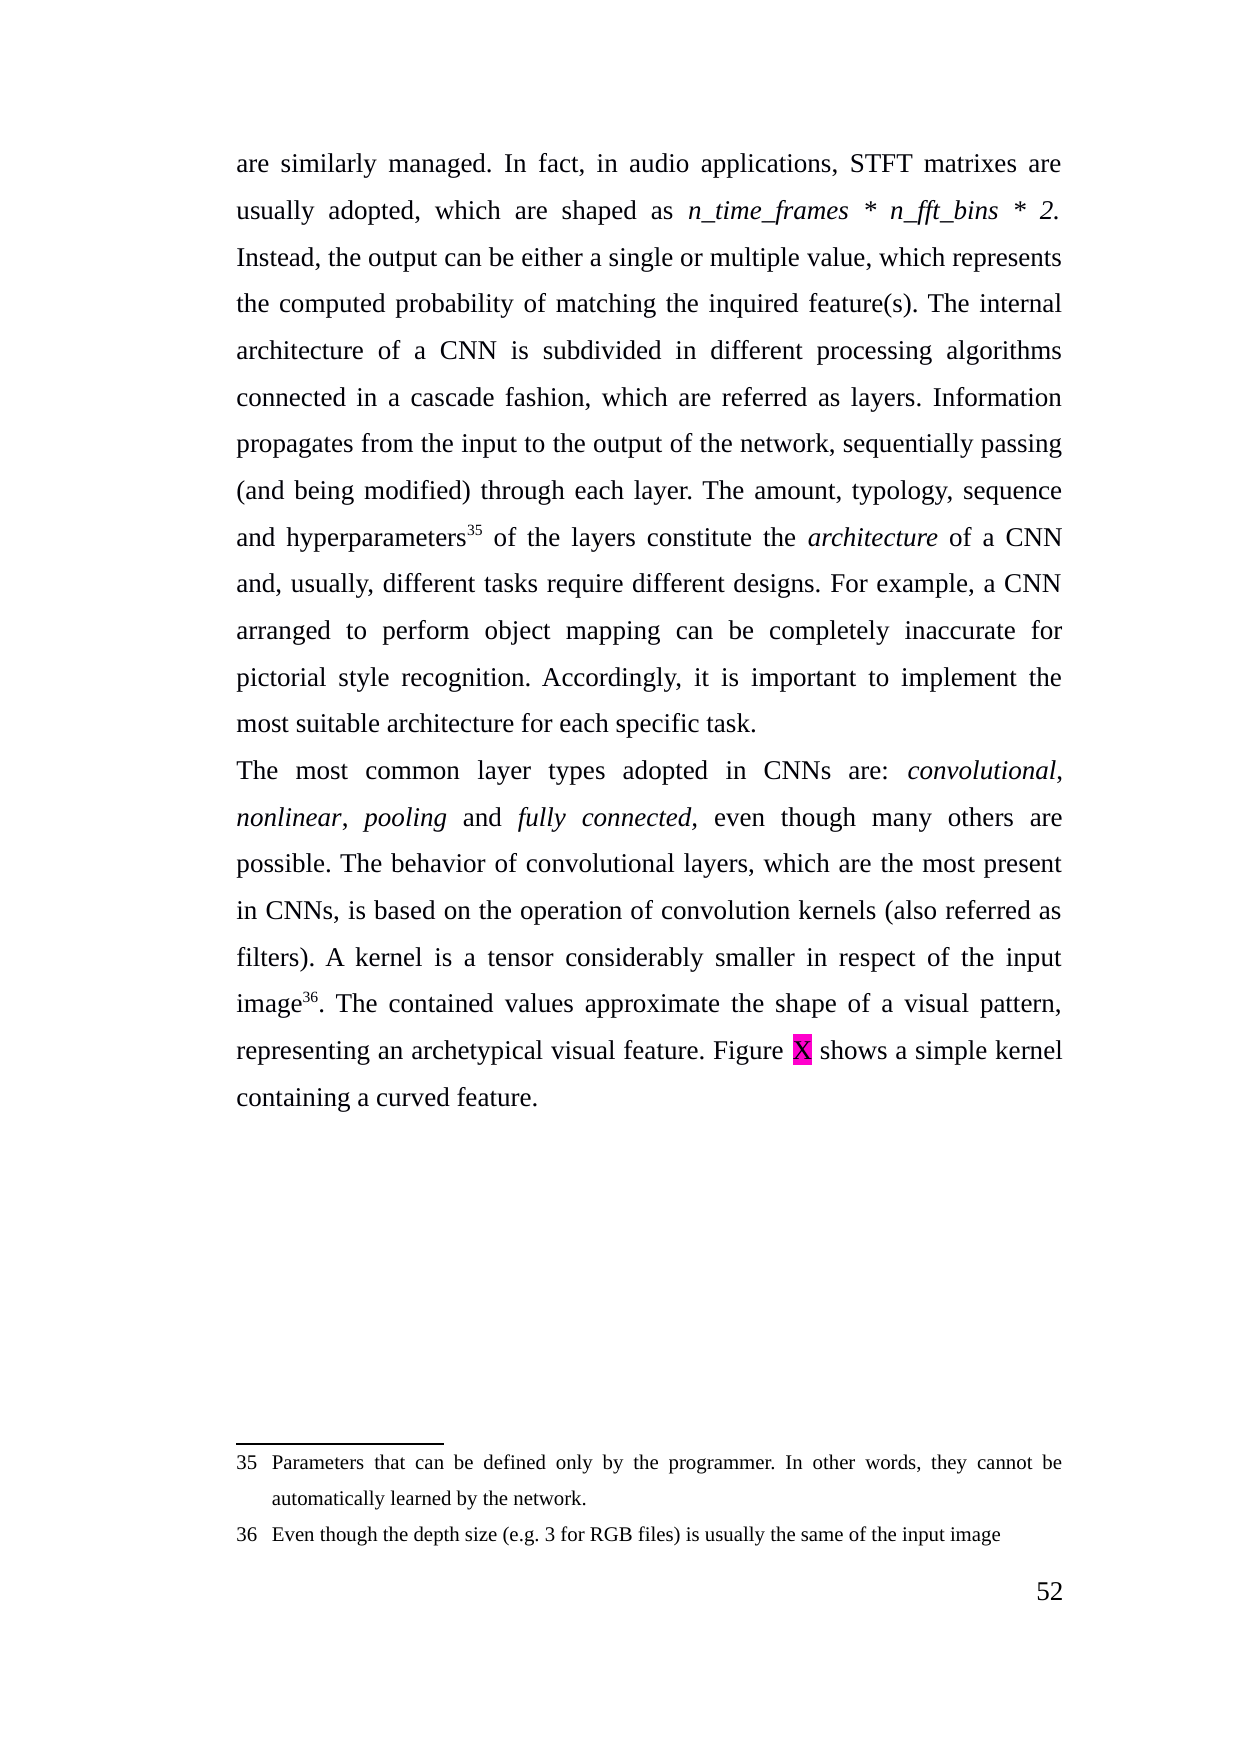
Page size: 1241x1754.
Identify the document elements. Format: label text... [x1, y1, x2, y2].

text Parameters that can be defined only by the programmer. In other words, they cannot be automatically learned by the network. [236, 1449, 1063, 1510]
text are similarly managed. In fact, in audio applications, STFT matrixes are usually adopted, which are shaped as n_time_frames * n_fft_bins * 2. Instead, the output can be either a single or multiple value, which represents the computed probability of matching the inquired feature(s). The internal architecture of a CNN is subdivided in different processing algorithms connected in a cascade fashion, which are referred as layers. Information propagates from the input to the output of the network, sequentially passing (and being modified) through each layer. The amount, typology, sequence and hyperparameters of the layers constitute the architecture of a CNN and, usually, different tasks require different designs. For example, a CNN arranged to perform object mapping can be completely inaccurate for pictorial style recognition. Accordingly, it is important to implement the most suitable architecture for each specific task. [236, 148, 1063, 739]
text The most common layer types adopted in CNNs are: convolutional, nonlinear, pooling and fully connected, even though many others are possible. The behavior of convolutional layers, which are the most present in CNNs, is based on the operation of convolution kernels (also referred as filters). A kernel is a tensor considerably smaller in respect of the input image. The contained values approximate the shape of a visual pattern, representing an archetypical visual feature. Figure X shows a simple kernel containing a curved feature. [236, 754, 1063, 1112]
text Even though the depth size (e.g. 3 for RGB files) is usually the same of the input image [236, 1522, 1063, 1546]
